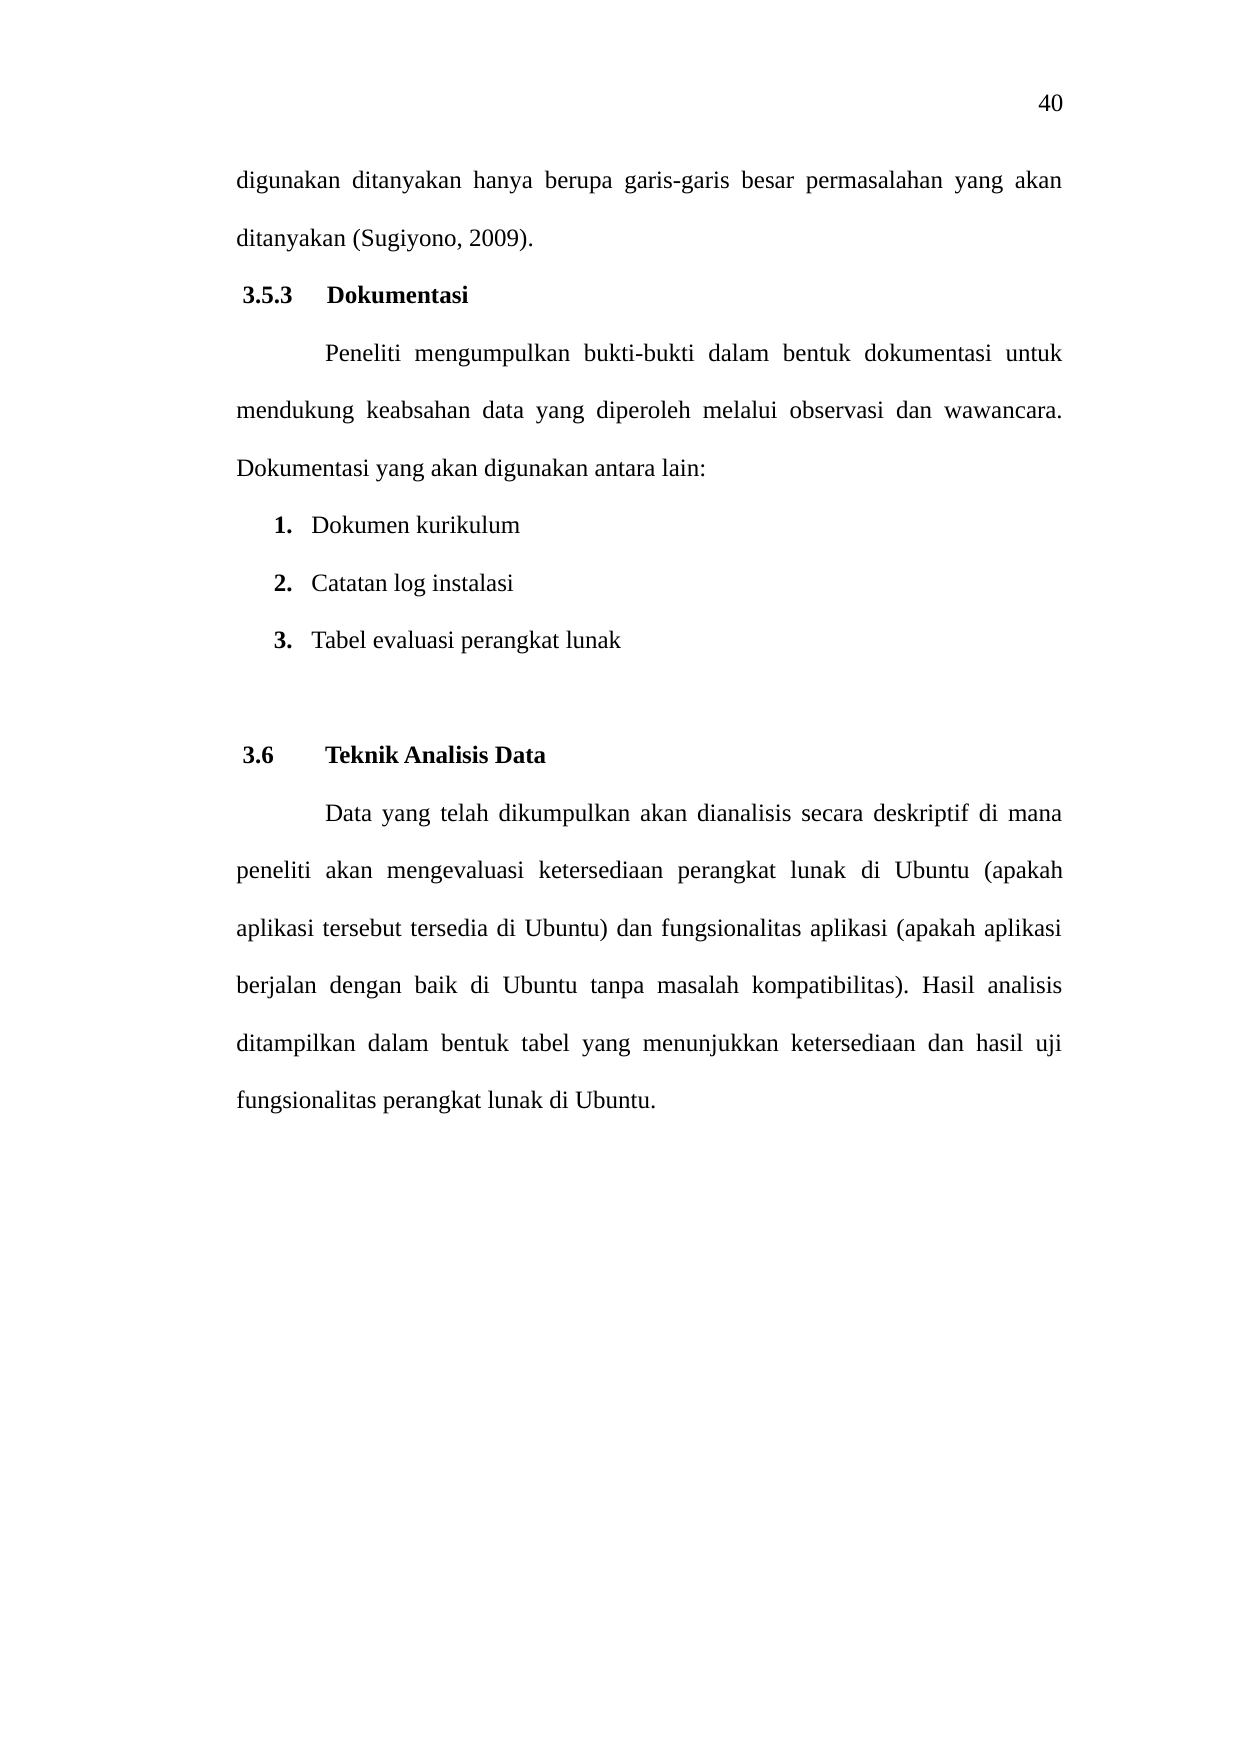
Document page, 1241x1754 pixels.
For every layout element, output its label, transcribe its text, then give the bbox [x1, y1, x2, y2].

list Tabel evaluasi perangkat lunak [274, 625, 1063, 654]
list Catatan log instalasi [274, 568, 1063, 597]
subtitle Teknik Analisis Data [236, 740, 1063, 769]
text Peneliti mengumpulkan bukti-bukti dalam bentuk dokumentasi untuk mendukung keabsahan data yang diperoleh melalui observasi dan wawancara. Dokumentasi yang akan digunakan antara lain: [236, 338, 1063, 482]
text Data yang telah dikumpulkan akan dianalisis secara deskriptif di mana peneliti akan mengevaluasi ketersediaan perangkat lunak di Ubuntu (apakah aplikasi tersebut tersedia di Ubuntu) dan fungsionalitas aplikasi (apakah aplikasi berjalan dengan baik di Ubuntu tanpa masalah kompatibilitas). Hasil analisis ditampilkan dalam bentuk tabel yang menunjukkan ketersediaan dan hasil uji fungsionalitas perangkat lunak di Ubuntu. [236, 798, 1063, 1114]
subtitle Dokumentasi [236, 280, 1063, 309]
text digunakan ditanyakan hanya berupa garis-garis besar permasalahan yang akan ditanyakan (Sugiyono, 2009). [236, 165, 1063, 252]
list Dokumen kurikulum [274, 510, 1063, 539]
